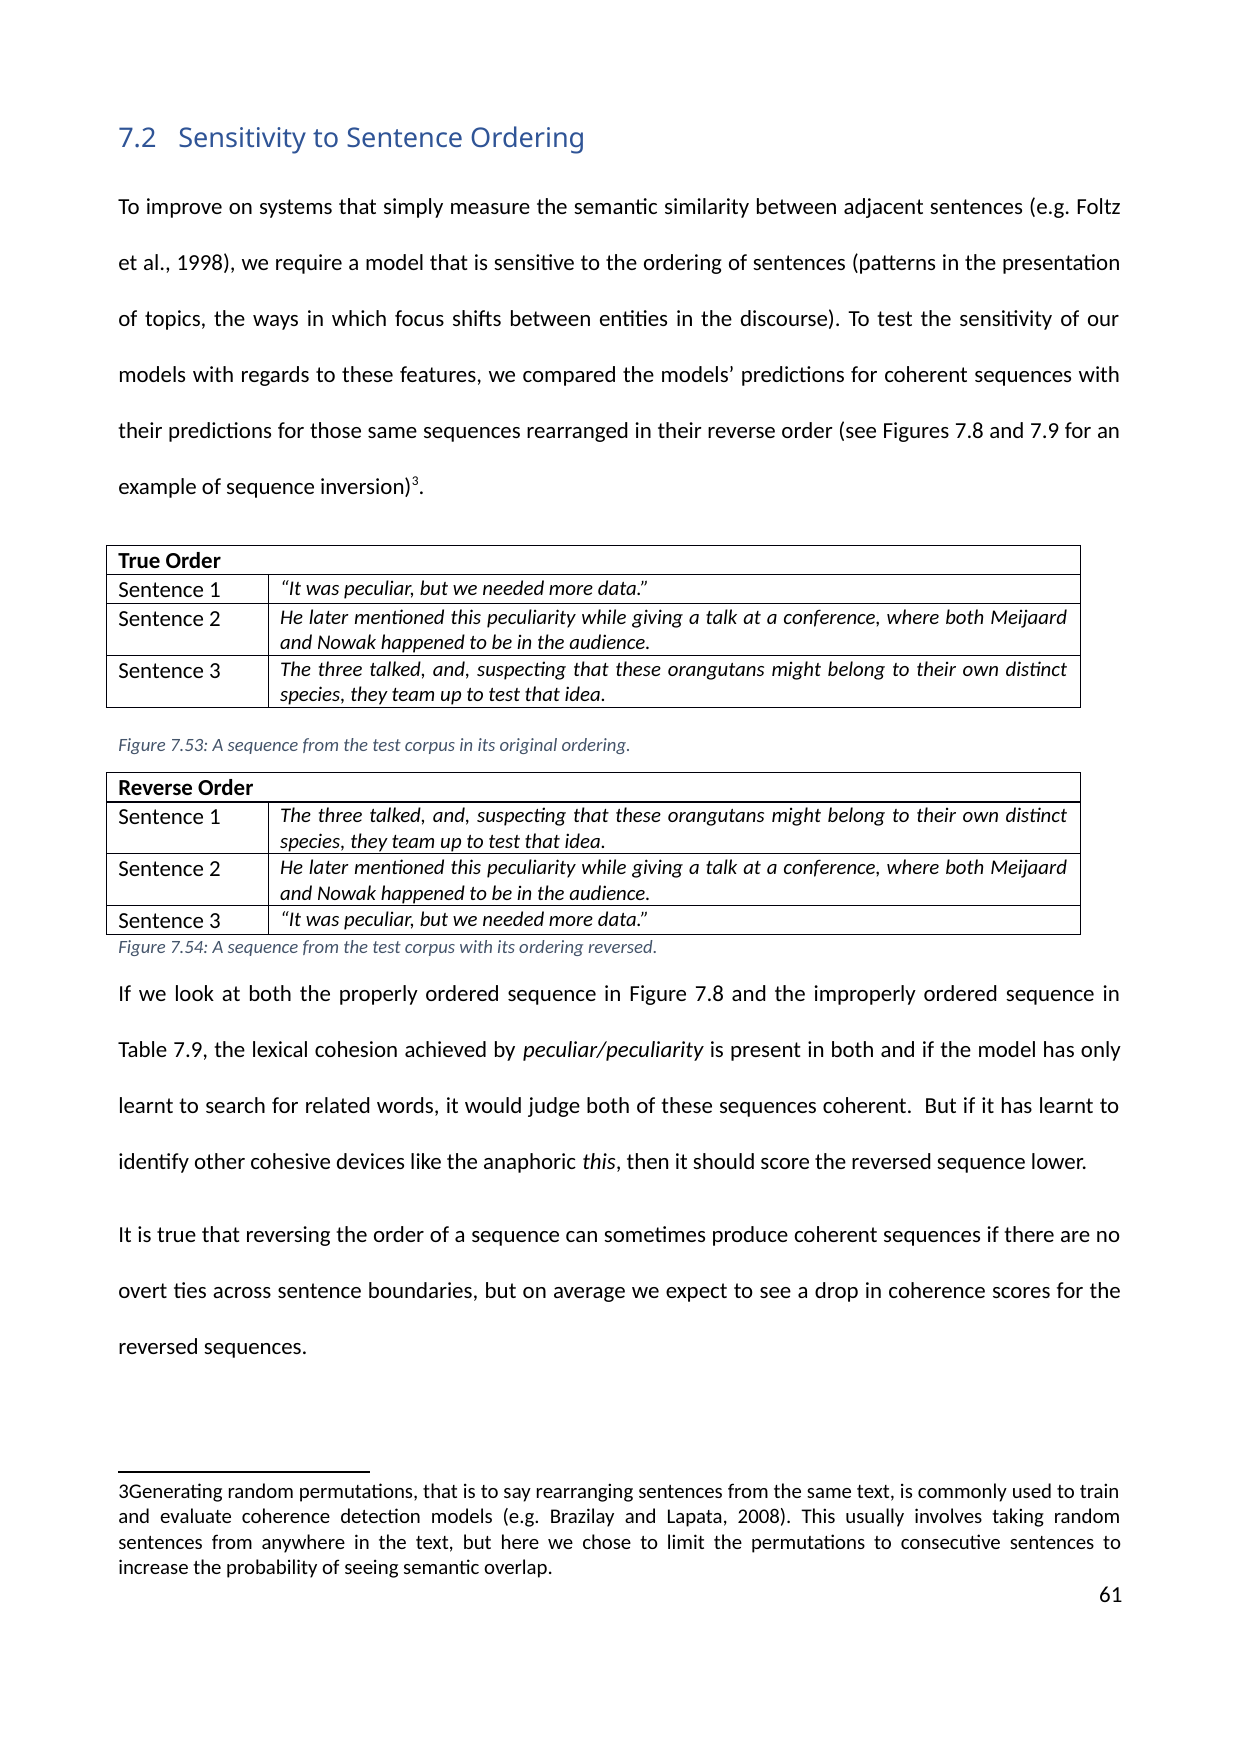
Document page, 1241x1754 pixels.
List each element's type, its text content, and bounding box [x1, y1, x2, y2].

table_cell He later mentioned this peculiarity while giving a talk at a conference, where both Meijaard and Nowak happened to be in the audience. [269, 604, 1080, 655]
table_cell Sentence 2 [107, 854, 268, 905]
text If we look at both the properly ordered sequence in Figure 7.8 and the improperly ordered sequence in Table 7.9, the lexical cohesion achieved by peculiar/peculiarity is present in both and if the model has only learnt to search for related words, it would judge both of these sequences coherent. But if it has learnt to identify other cohesive devices like the anaphoric this, then it should score the reversed sequence lower. [118, 979, 1122, 1175]
subtitle Sensitivity to Sentence Ordering [118, 118, 1122, 155]
table_cell The three talked, and, suspecting that these orangutans might belong to their own distinct species, they team up to test that idea. [269, 803, 1080, 853]
text Figure 7.54: A sequence from the test corpus with its ordering reversed. [118, 935, 1122, 958]
table_cell The three talked, and, suspecting that these orangutans might belong to their own distinct species, they team up to test that idea. [269, 656, 1080, 707]
table_cell “It was peculiar, but we needed more data.” [269, 575, 1080, 603]
table_cell He later mentioned this peculiarity while giving a talk at a conference, where both Meijaard and Nowak happened to be in the audience. [269, 854, 1080, 905]
table_header Reverse Order [107, 773, 1080, 801]
table_cell Sentence 3 [107, 656, 268, 707]
table_cell Sentence 3 [107, 906, 268, 934]
table_cell Sentence 2 [107, 604, 268, 655]
text Figure 7.53: A sequence from the test corpus in its original ordering. [118, 733, 1122, 756]
table_cell Sentence 1 [107, 803, 268, 853]
text To improve on systems that simply measure the semantic similarity between adjacent sentences (e.g. Foltz et al., 1998), we require a model that is sensitive to the ordering of sentences (patterns in the presentation of topics, the ways in which focus shifts between entities in the discourse). To test the sensitivity of our models with regards to these features, we compared the models’ predictions for coherent sequences with their predictions for those same sequences rearranged in their reverse order (see Figures 7.8 and 7.9 for an example of sequence inversion). [118, 192, 1122, 500]
table_header True Order [107, 546, 1080, 574]
table_cell Sentence 1 [107, 575, 268, 603]
text Generating random permutations, that is to say rearranging sentences from the same text, is commonly used to train and evaluate coherence detection models (e.g. Brazilay and Lapata, 2008). This usually involves taking random sentences from anywhere in the text, but here we chose to limit the permutations to consecutive sentences to increase the probability of seeing semantic overlap. [118, 1478, 1122, 1580]
text It is true that reversing the order of a sequence can sometimes produce coherent sequences if there are no overt ties across sentence boundaries, but on average we expect to see a drop in coherence scores for the reversed sequences. [118, 1220, 1122, 1360]
table_cell “It was peculiar, but we needed more data.” [269, 906, 1080, 934]
